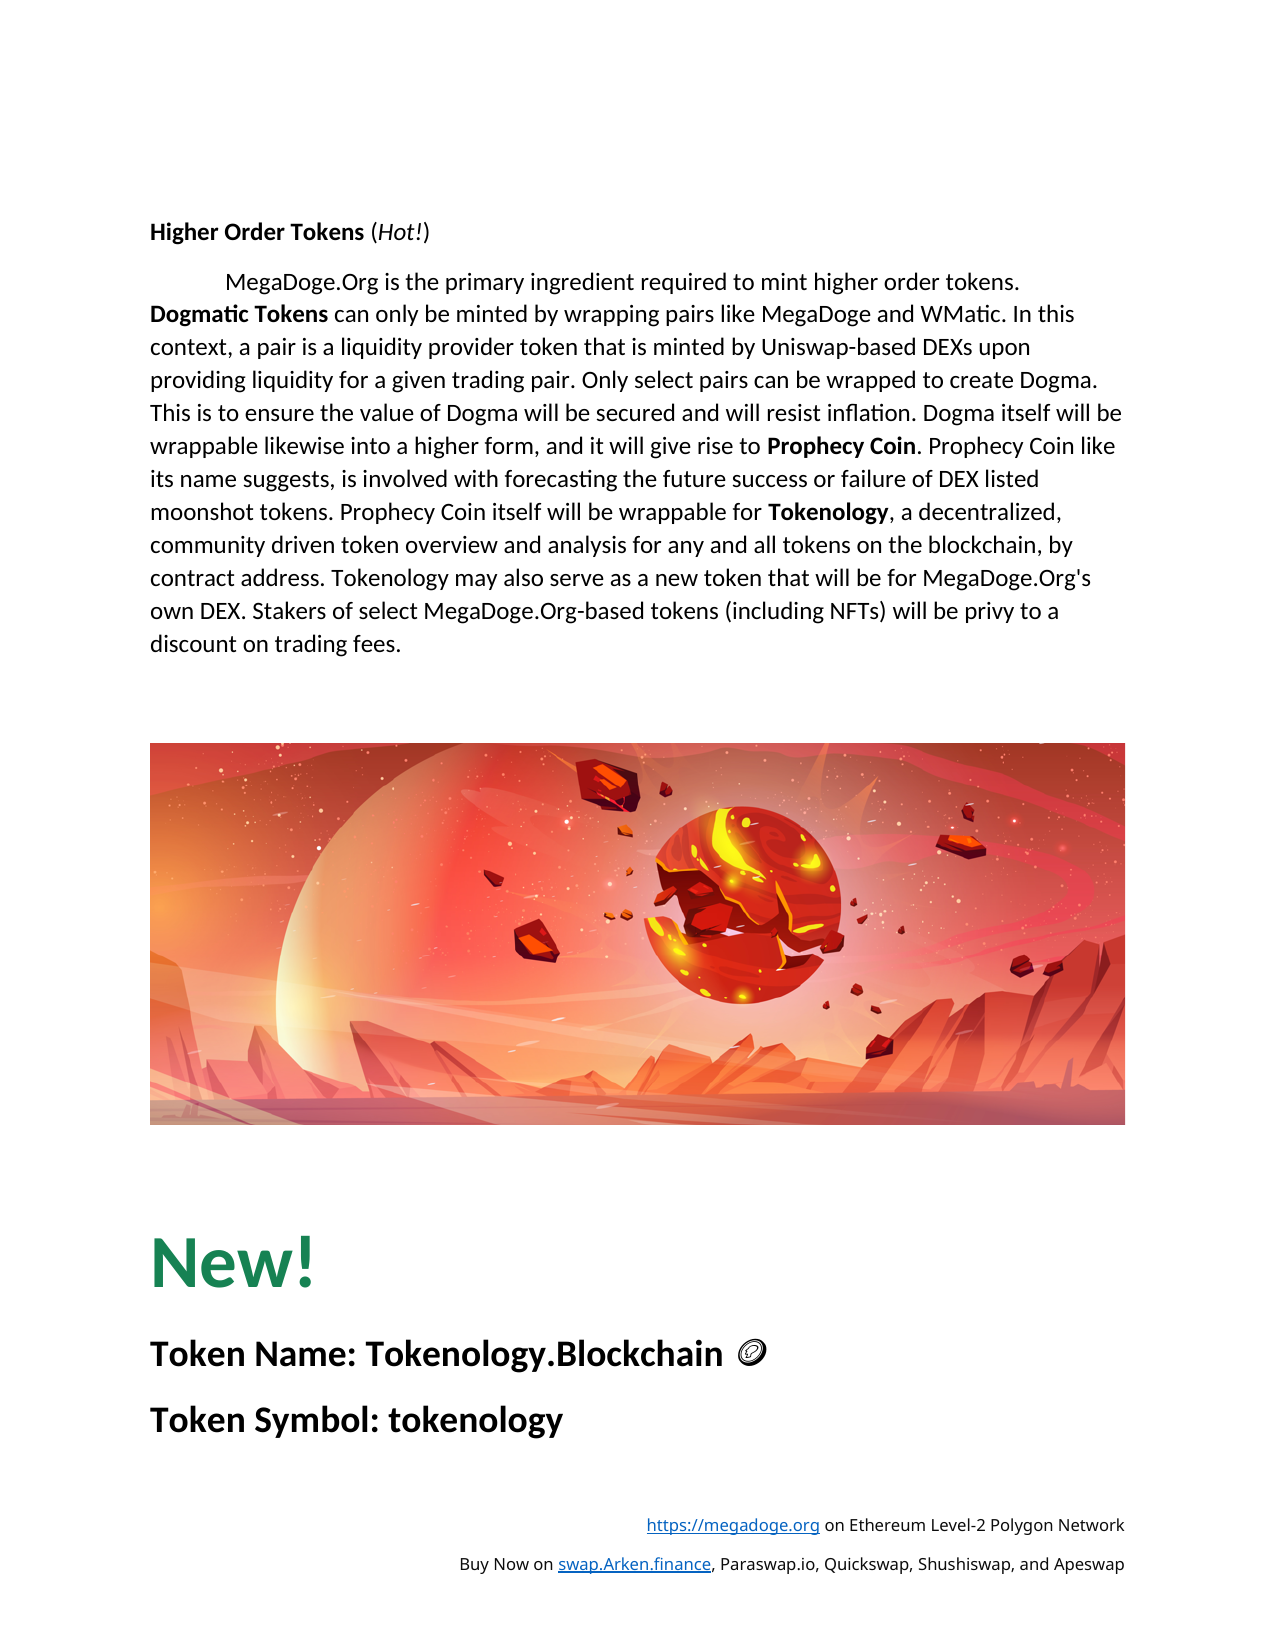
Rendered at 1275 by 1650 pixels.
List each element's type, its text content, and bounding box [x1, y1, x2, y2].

text MegaDoge.Org is the primary ingredient required to mint higher order tokens. Dogmatic Tokens can only be minted by wrapping pairs like MegaDoge and WMatic. In this context, a pair is a liquidity provider token that is minted by Uniswap-based DEXs upon providing liquidity for a given trading pair. Only select pairs can be wrapped to create Dogma. This is to ensure the value of Dogma will be secured and will resist inflation. Dogma itself will be wrappable likewise into a higher form, and it will give rise to Prophecy Coin. Prophecy Coin like its name suggests, is involved with forecasting the future success or failure of DEX listed moonshot tokens. Prophecy Coin itself will be wrappable for Tokenology, a decentralized, community driven token overview and analysis for any and all tokens on the blockchain, by contract address. Tokenology may also serve as a new token that will be for MegaDoge.Org's own DEX. Stakers of select MegaDoge.Org-based tokens (including NFTs) will be privy to a discount on trading fees. [150, 266, 1125, 658]
text Higher Order Tokens (Hot!) [150, 216, 1125, 247]
picture [150, 743, 1125, 1125]
text New! [150, 1215, 1125, 1306]
text Token Name: Tokenology.Blockchain 🪙 [150, 1330, 1125, 1376]
text Token Symbol: tokenology [150, 1396, 1125, 1442]
